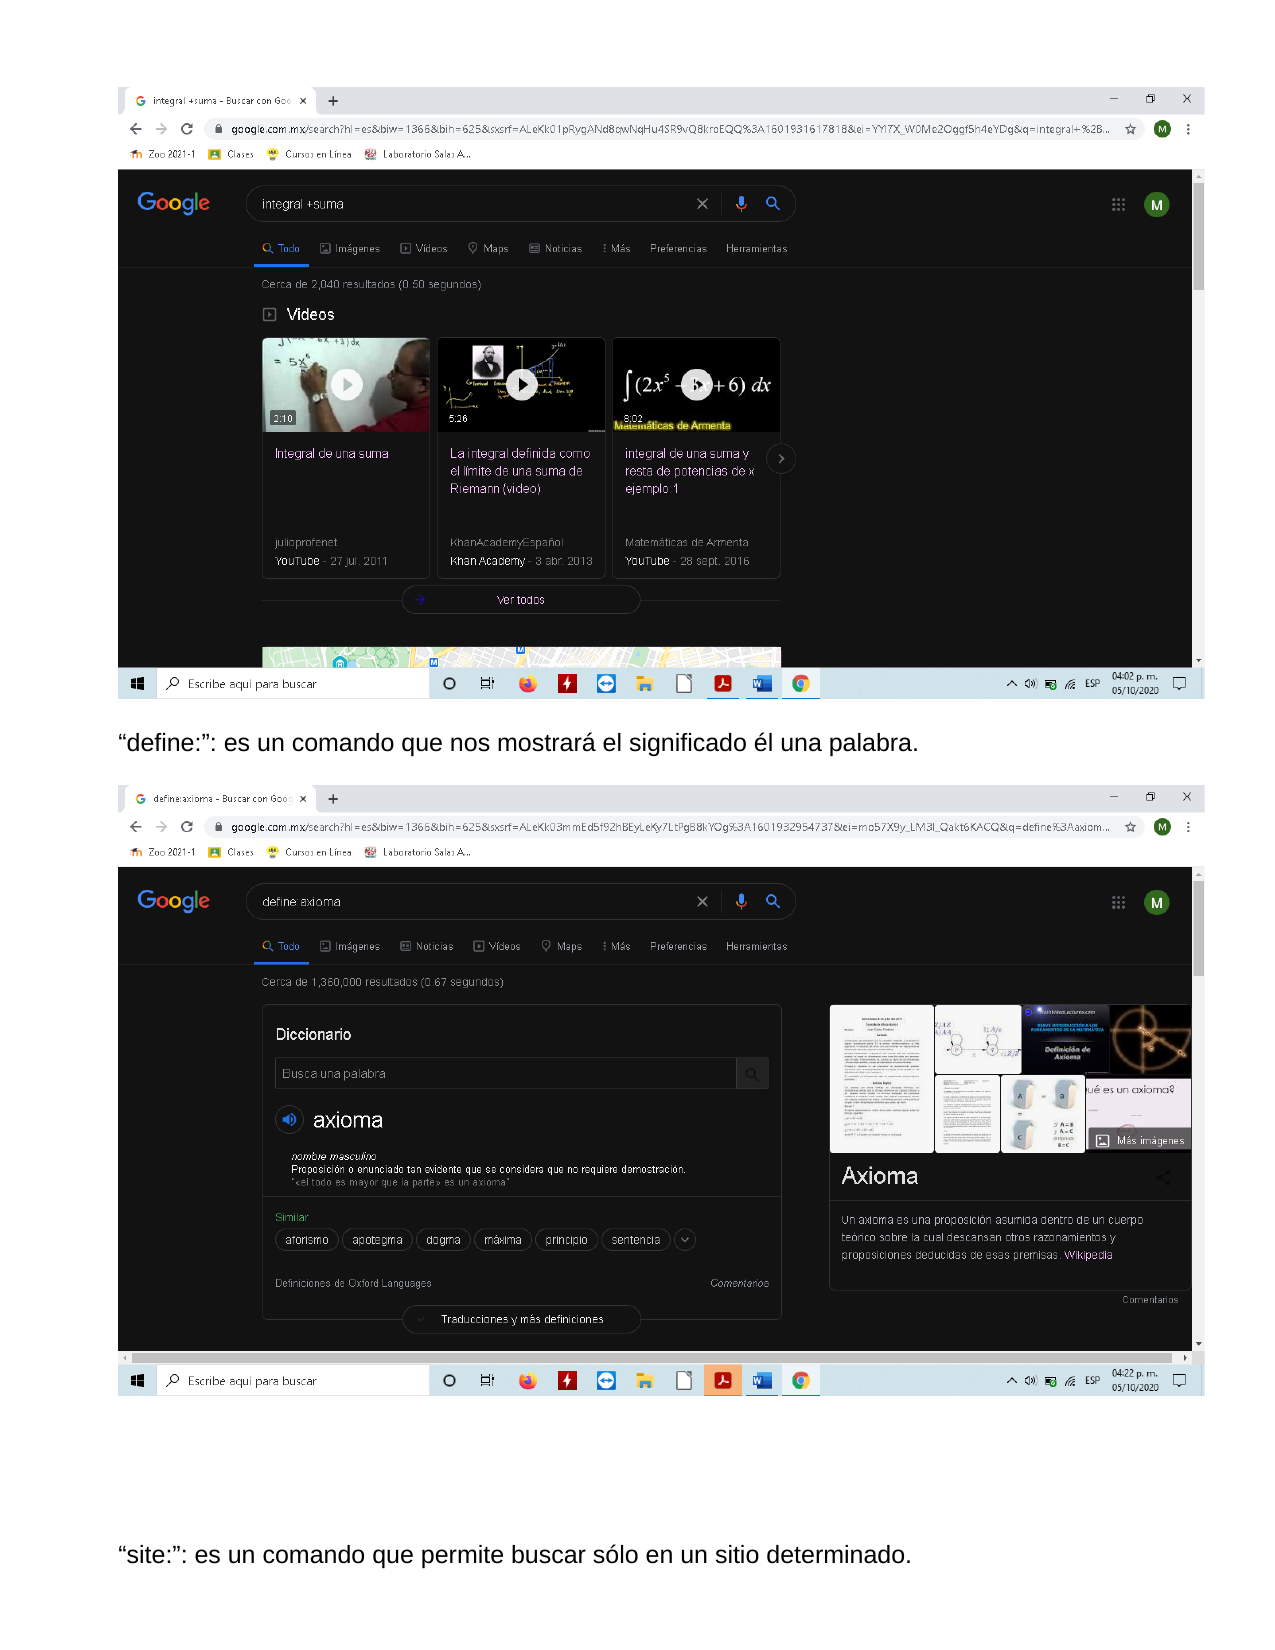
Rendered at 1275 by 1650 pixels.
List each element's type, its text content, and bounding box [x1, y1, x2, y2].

text “define:”: es un comando que nos mostrará el significado él una palabra. [118, 728, 1205, 756]
text “site:”: es un comando que permite buscar sólo en un sitio determinado. [118, 1540, 1205, 1568]
